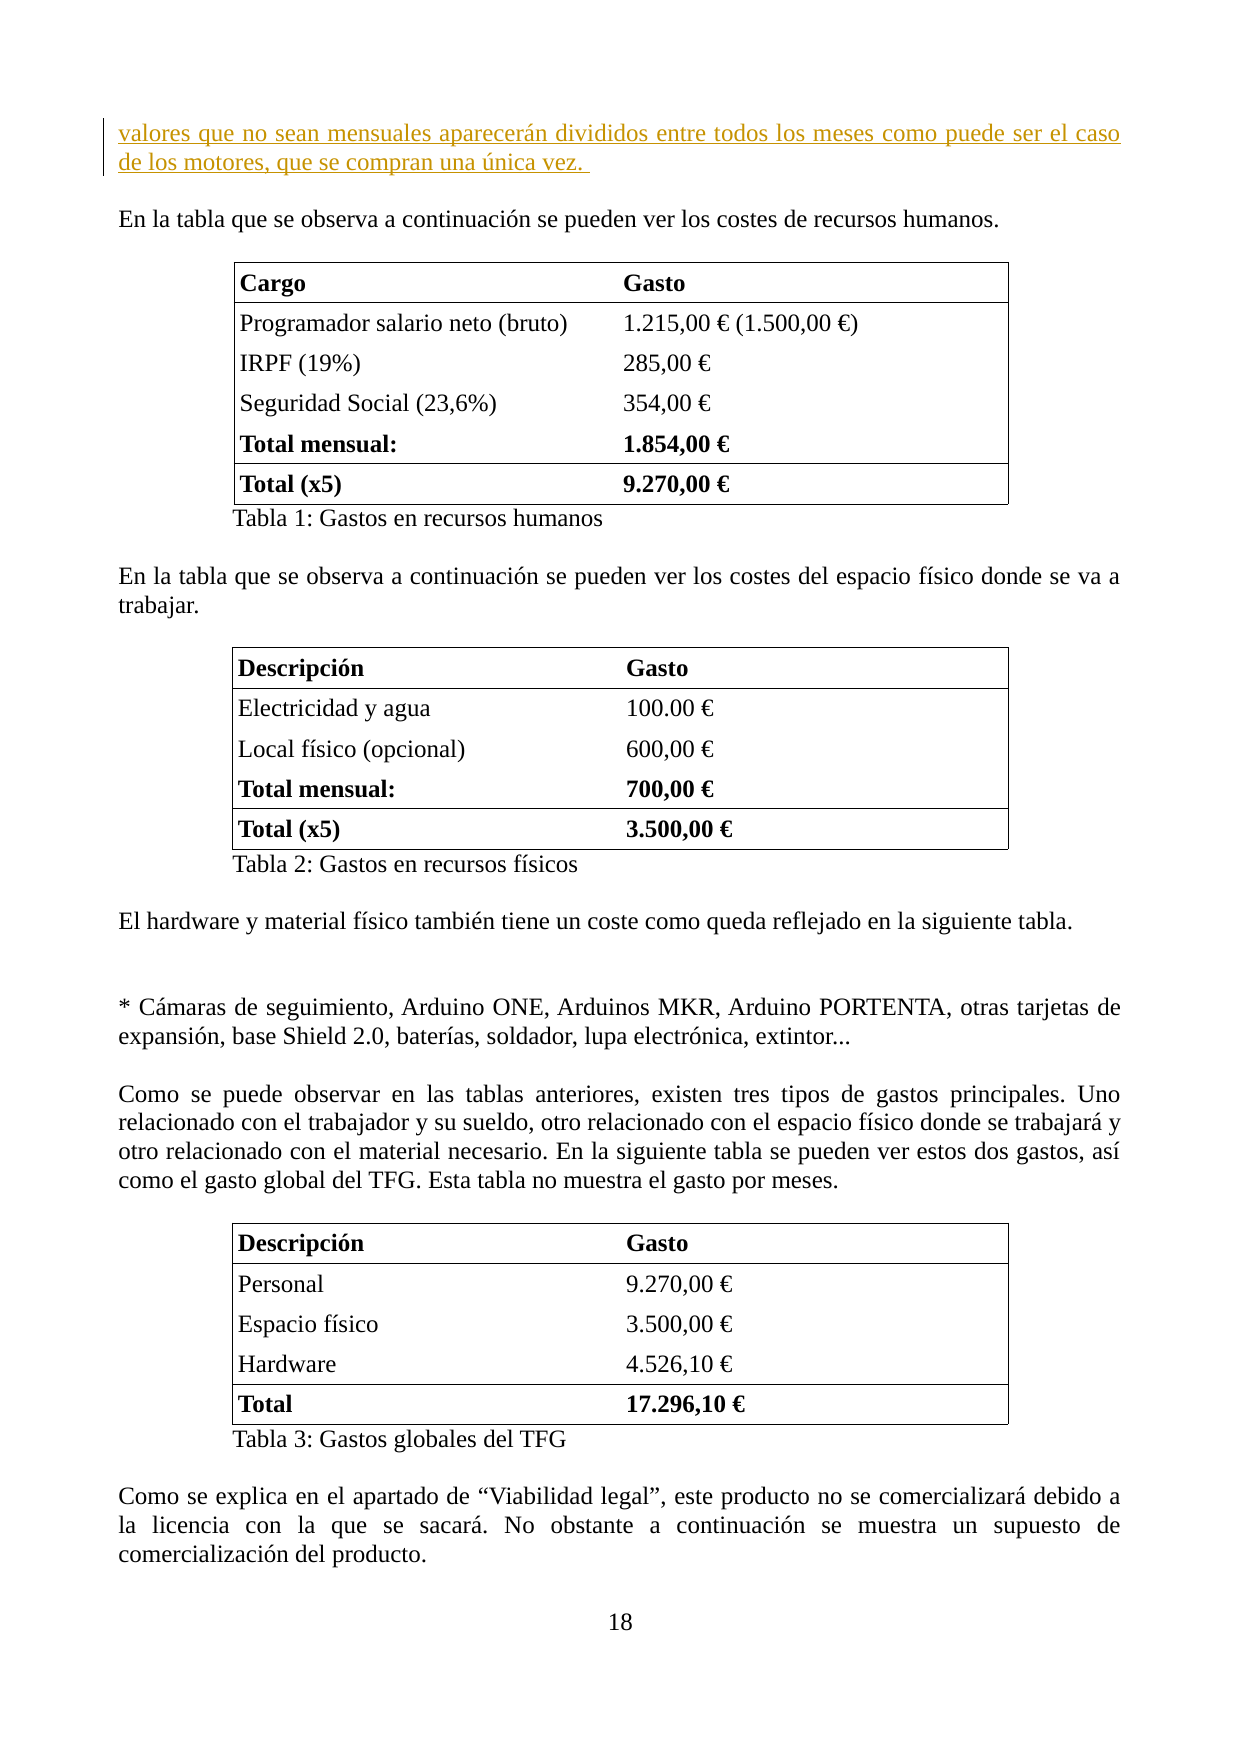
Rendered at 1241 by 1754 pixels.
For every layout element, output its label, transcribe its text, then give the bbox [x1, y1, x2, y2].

table_cell 1.215,00 € (1.500,00 €) [617, 303, 1008, 342]
text Tabla 3: Gastos globales del TFG [232, 1425, 1008, 1453]
table_header Cargo [235, 263, 617, 302]
text * Cámaras de seguimiento, Arduino ONE, Arduinos MKR, Arduino PORTENTA, otras tarjetas de expansión, base Shield 2.0, baterías, soldador, lupa electrónica, extintor... [118, 992, 1122, 1050]
text Tabla 1: Gastos en recursos humanos [232, 503, 1008, 532]
table_cell Personal [233, 1264, 620, 1303]
table_cell Total (x5) [233, 809, 620, 849]
table_cell 4.526,10 € [620, 1343, 1008, 1383]
text El hardware y material físico también tiene un coste como queda reflejado en la siguiente tabla. [118, 906, 1122, 935]
table_header Gasto [620, 1224, 1008, 1263]
table_cell 600,00 € [620, 728, 1008, 768]
table_cell Total (x5) [235, 464, 617, 503]
text valores que no sean mensuales aparecerán divididos entre todos los meses como puede ser el caso de los motores, que se compran una única vez. [118, 118, 1122, 176]
table_header Descripción [233, 1224, 620, 1263]
table_header Gasto [620, 648, 1008, 688]
table_cell 285,00 € [617, 343, 1008, 383]
table_cell 9.270,00 € [620, 1264, 1008, 1303]
table_cell 354,00 € [617, 383, 1008, 423]
table_cell Total mensual: [233, 768, 620, 808]
table_cell 700,00 € [620, 768, 1008, 808]
table_cell Total mensual: [235, 423, 617, 463]
table_header Descripción [233, 648, 620, 688]
table_cell 17.296,10 € [620, 1385, 1008, 1424]
text Como se puede observar en las tablas anteriores, existen tres tipos de gastos principales. Uno relacionado con el trabajador y su sueldo, otro relacionado con el espacio físico donde se trabajará y otro relacionado con el material necesario. En la siguiente tabla se pueden ver estos dos gastos, así como el gasto global del TFG. Esta tabla no muestra el gasto por meses. [118, 1079, 1122, 1194]
table_cell Programador salario neto (bruto) [235, 303, 617, 342]
table_cell Espacio físico [233, 1303, 620, 1343]
table_cell 3.500,00 € [620, 809, 1008, 849]
table_header Gasto [617, 263, 1008, 302]
text En la tabla que se observa a continuación se pueden ver los costes de recursos humanos. [118, 204, 1122, 233]
table_cell 1.854,00 € [617, 423, 1008, 463]
text Tabla 2: Gastos en recursos físicos [232, 850, 1008, 877]
table_cell 100,00 € [620, 689, 1008, 728]
table_cell Electricidad y agua [233, 689, 620, 728]
text En la tabla que se observa a continuación se pueden ver los costes del espacio físico donde se va a trabajar. [118, 561, 1122, 618]
table_cell Hardware [233, 1343, 620, 1383]
table_cell Total [233, 1385, 620, 1424]
table_cell 9.270,00 € [617, 464, 1008, 503]
table_cell 3.500,00 € [620, 1303, 1008, 1343]
table_cell IRPF (19%) [235, 343, 617, 383]
table_cell Local físico (opcional) [233, 728, 620, 768]
text Como se explica en el apartado de “Viabilidad legal”, este producto no se comercializará debido a la licencia con la que se sacará. No obstante a continuación se muestra un supuesto de comercialización del producto. [118, 1481, 1122, 1568]
table_cell Seguridad Social (23,6%) [235, 383, 617, 423]
